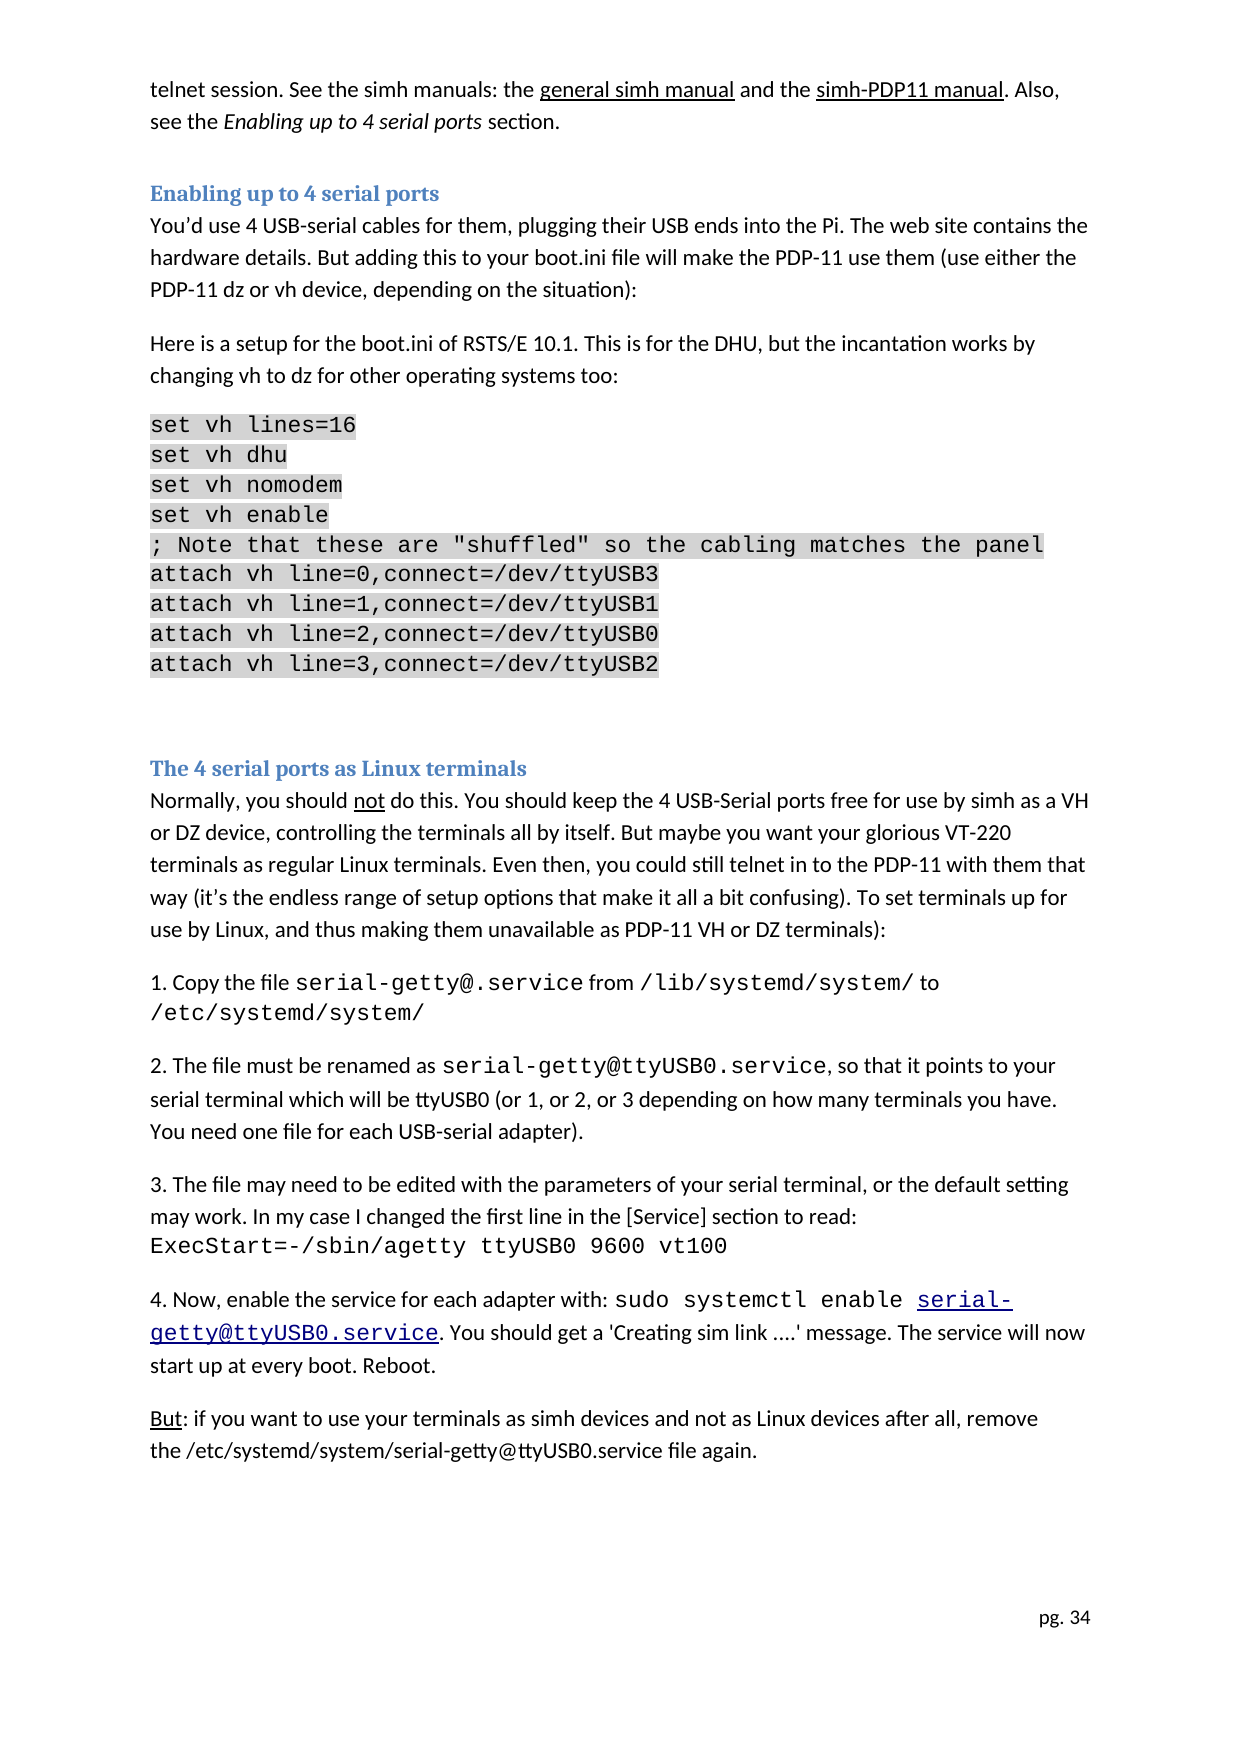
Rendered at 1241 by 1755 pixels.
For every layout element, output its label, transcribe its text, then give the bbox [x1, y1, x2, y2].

text ; Note that these are "shuffled" so the cabling matches the panel [150, 533, 1090, 559]
text set vh lines=16 [150, 414, 1090, 440]
text attach vh line=0,connect=/dev/ttyUSB3 [150, 563, 1090, 589]
text set vh dhu [150, 444, 1090, 469]
text set vh enable [150, 503, 1090, 529]
text Here is a setup for the boot.ini of RSTS/E 10.1. This is for the DHU, but the incantation works by changing vh to dz for other operating systems too: [150, 329, 1090, 389]
subtitle The 4 serial ports as Linux terminals [150, 756, 1090, 782]
text You’d use 4 USB-serial cables for them, plugging their USB ends into the Pi. The web site contains the hardware details. But adding this to your boot.ini file will make the PDP-11 use them (use either the PDP-11 dz or vh device, depending on the situation): [150, 211, 1090, 304]
subtitle Enabling up to 4 serial ports [150, 181, 1090, 207]
text attach vh line=2,connect=/dev/ttyUSB0 [150, 622, 1090, 648]
text telnet session. See the simh manuals: the general simh manual and the simh-PDP11 manual. Also, see the Enabling up to 4 serial ports section. [150, 75, 1090, 135]
text Normally, you should not do this. You should keep the 4 USB-Serial ports free for use by simh as a VH or DZ device, controlling the terminals all by itself. But maybe you want your glorious VT-220 terminals as regular Linux terminals. Even then, you could still telnet in to the PDP-11 with them that way (it’s the endless range of setup options that make it all a bit confusing). To set terminals up for use by Linux, and thus making them unavailable as PDP-11 VH or DZ terminals): [150, 786, 1090, 943]
text But: if you want to use your terminals as simh devices and not as Linux devices after all, remove the /etc/systemd/system/serial-getty@ttyUSB0.service file again. [150, 1404, 1090, 1464]
text 1. Copy the file serial-getty@.service from /lib/systemd/system/ to /etc/systemd/system/ [150, 968, 1090, 1027]
text set vh nomodem [150, 473, 1090, 499]
text attach vh line=1,connect=/dev/ttyUSB1 [150, 593, 1090, 618]
text attach vh line=3,connect=/dev/ttyUSB2 [150, 652, 1090, 678]
text 4. Now, enable the service for each adapter with: sudo systemctl enable serial-getty@ttyUSB0.service. You should get a 'Creating sim link ....' message. The service will now start up at every boot. Reboot. [150, 1285, 1090, 1379]
text 3. The file may need to be edited with the parameters of your serial terminal, or the default setting may work. In my case I changed the first line in the [Service] section to read: ExecStart=-/sbin/agetty ttyUSB0 9600 vt100 [150, 1170, 1090, 1260]
text 2. The file must be renamed as serial-getty@ttyUSB0.service, so that it points to your serial terminal which will be ttyUSB0 (or 1, or 2, or 3 depending on how many terminals you have. You need one file for each USB-serial adapter). [150, 1051, 1090, 1145]
